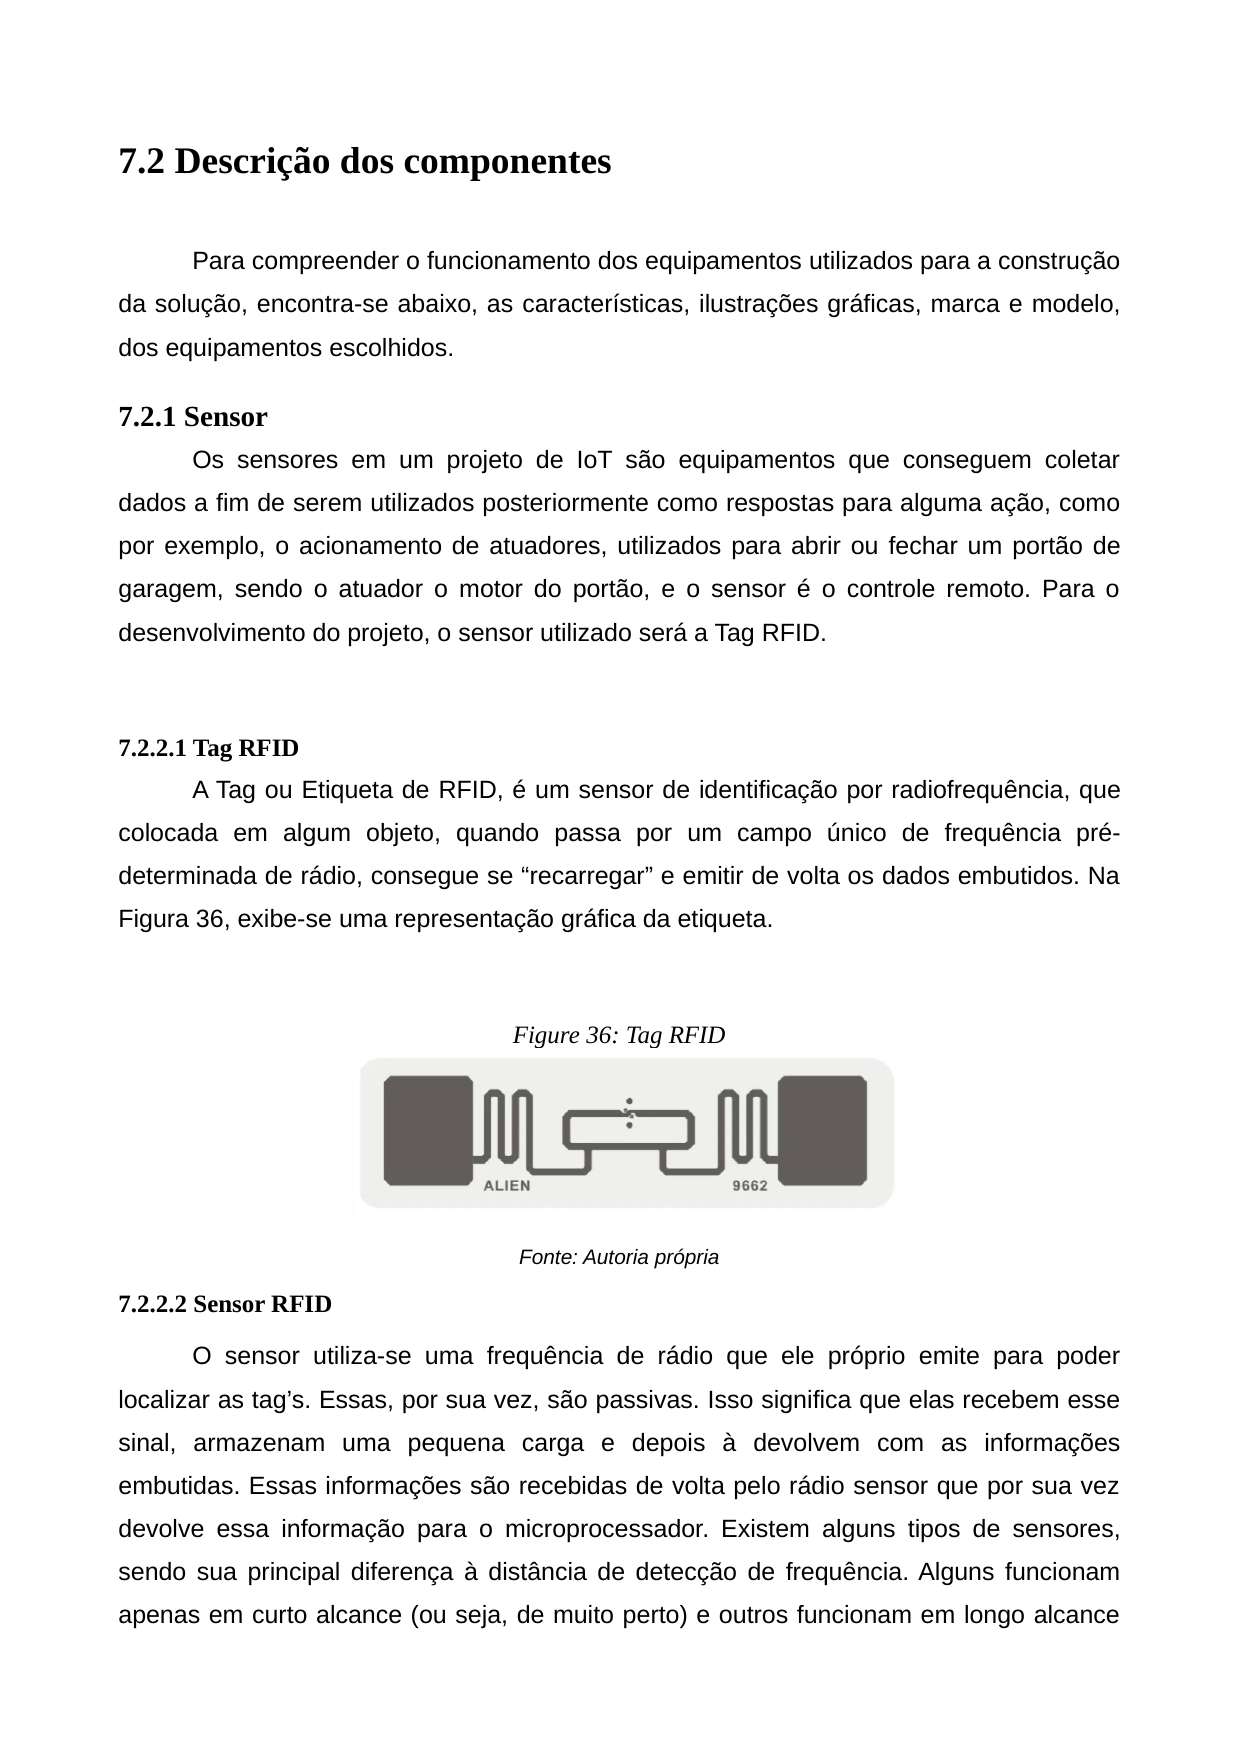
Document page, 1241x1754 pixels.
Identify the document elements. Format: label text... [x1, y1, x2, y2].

text A Tag ou Etiqueta de RFID, é um sensor de identificação por radiofrequência, que colocada em algum objeto, quando passa por um campo único de frequência pré-determinada de rádio, consegue se “recarregar” e emitir de volta os dados embutidos. Na Figura 36, exibe-se uma representação gráfica da etiqueta. [118, 775, 1122, 933]
subtitle 7.2.1 Sensor [118, 399, 1122, 432]
subtitle 7.2.2.1 Tag RFID [118, 733, 1122, 762]
text Figure 36: Tag RFID [342, 1020, 898, 1048]
text Para compreender o funcionamento dos equipamentos utilizados para a construção da solução, encontra-se abaixo, as características, ilustrações gráficas, marca e modelo, dos equipamentos escolhidos. [118, 246, 1122, 361]
text 7.2.2.2 Sensor RFID [118, 1289, 1122, 1318]
text Os sensores em um projeto de IoT são equipamentos que conseguem coletar dados a fim de serem utilizados posteriormente como respostas para alguma ação, como por exemplo, o acionamento de atuadores, utilizados para abrir ou fechar um portão de garagem, sendo o atuador o motor do portão, e o sensor é o controle remoto. Para o desenvolvimento do projeto, o sensor utilizado será a Tag RFID. [118, 445, 1122, 646]
text O sensor utiliza-se uma frequência de rádio que ele próprio emite para poder localizar as tag’s. Essas, por sua vez, são passivas. Isso significa que elas recebem esse sinal, armazenam uma pequena carga e depois à devolvem com as informações embutidas. Essas informações são recebidas de volta pelo rádio sensor que por sua vez devolve essa informação para o microprocessador. Existem alguns tipos de sensores, sendo sua principal diferença à distância de detecção de frequência. Alguns funcionam apenas em curto alcance (ou seja, de muito perto) e outros funcionam em longo alcance [118, 1341, 1122, 1629]
text Fonte: Autoria própria [118, 1008, 1122, 1269]
picture [342, 1048, 898, 1220]
subtitle 7.2 Descrição dos componentes [118, 139, 1122, 182]
